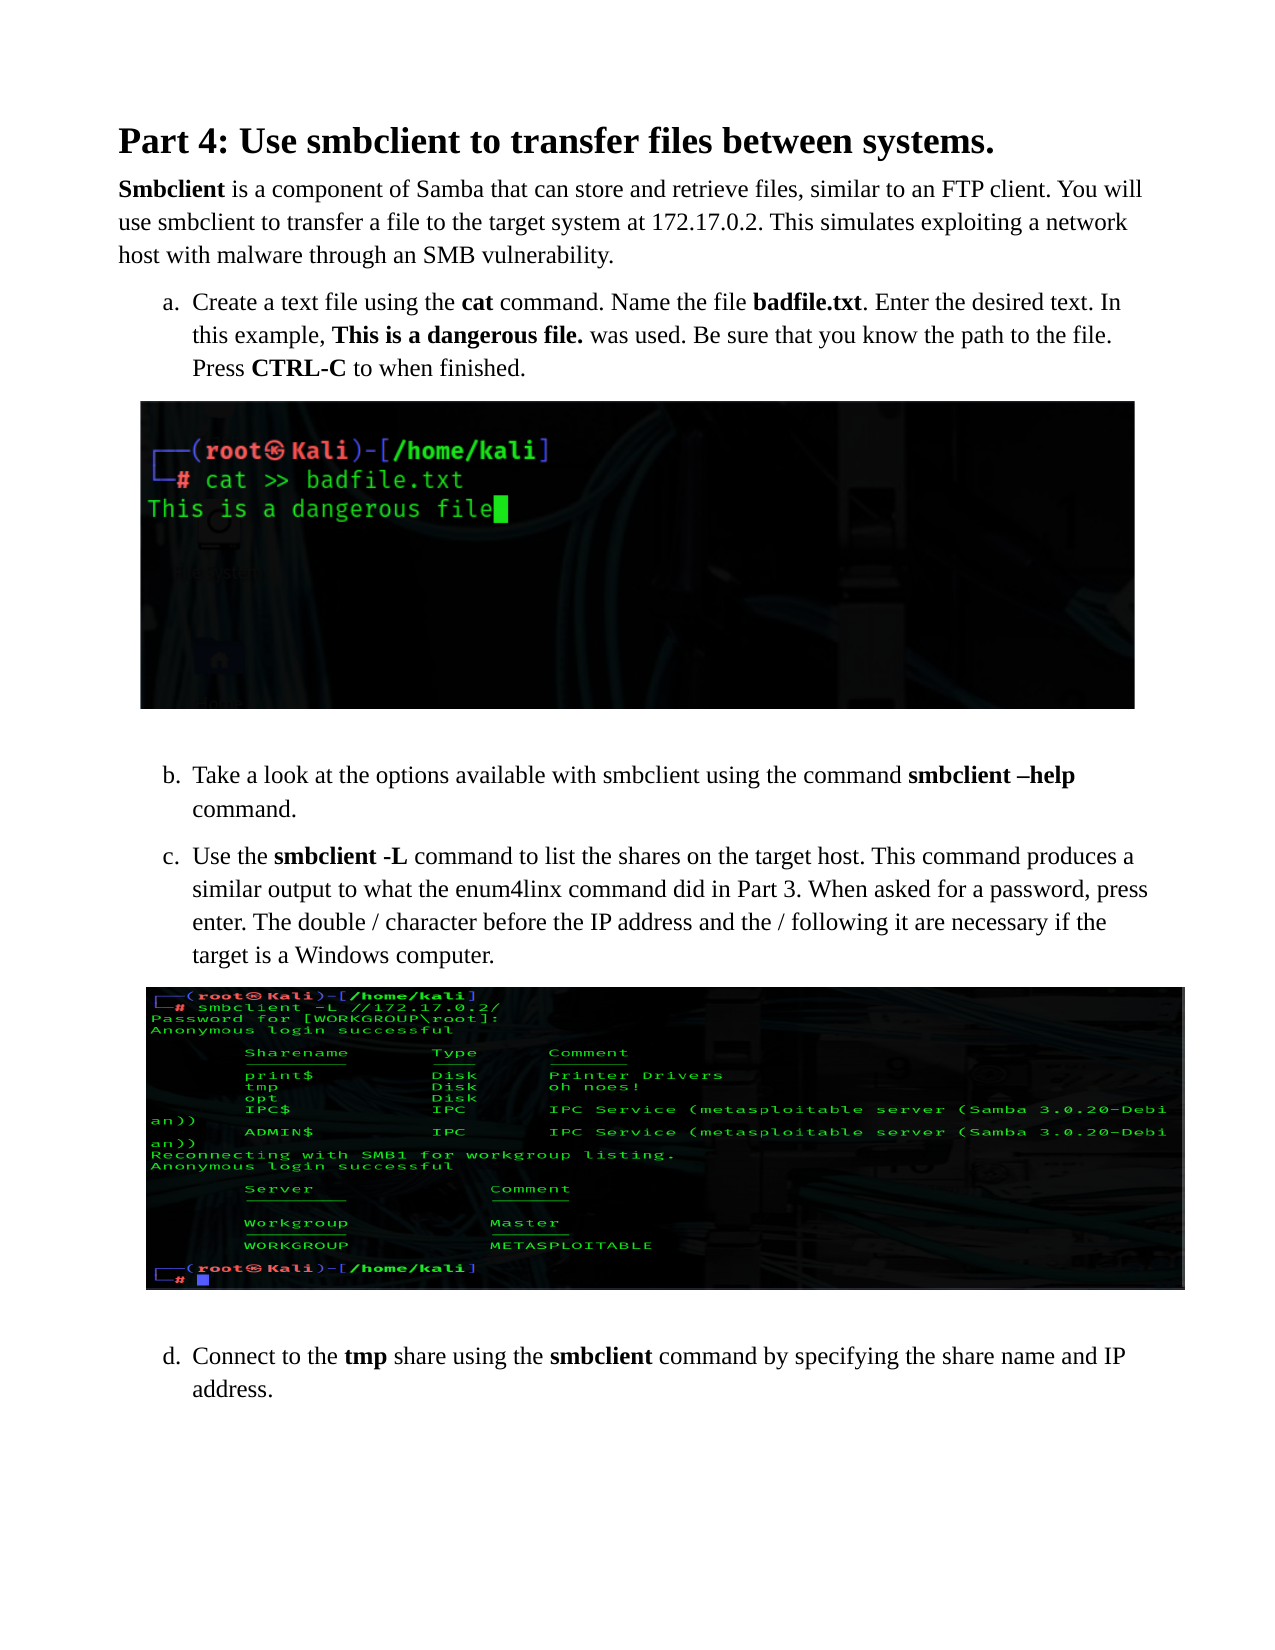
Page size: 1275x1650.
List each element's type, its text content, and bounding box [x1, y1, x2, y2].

list Take a look at the options available with smbclient using the command smbclient –help command. [162, 761, 1157, 822]
subtitle Part 4: Use smbclient to transfer files between systems. [118, 118, 1157, 161]
picture [140, 401, 1135, 709]
text Smbclient is a component of Samba that can store and retrieve files, similar to an FTP client. You will use smbclient to transfer a file to the target system at 172.17.0.2. This simulates exploiting a network host with malware through an SMB vulnerability. [118, 174, 1157, 268]
list Create a text file using the cat command. Name the file badfile.txt. Enter the desired text. In this example, This is a dangerous file. was used. Be sure that you know the path to the file. Press CTRL-C to when finished. [162, 287, 1157, 382]
list Use the smbclient -L command to list the shares on the target host. This command produces a similar output to what the enum4linx command did in Part 3. When asked for a password, press enter. The double / character before the IP address and the / following it are necessary if the target is a Windows computer. [162, 841, 1157, 969]
picture [146, 987, 1185, 1290]
list Connect to the tmp share using the smbclient command by specifying the share name and IP address. [162, 1341, 1157, 1403]
